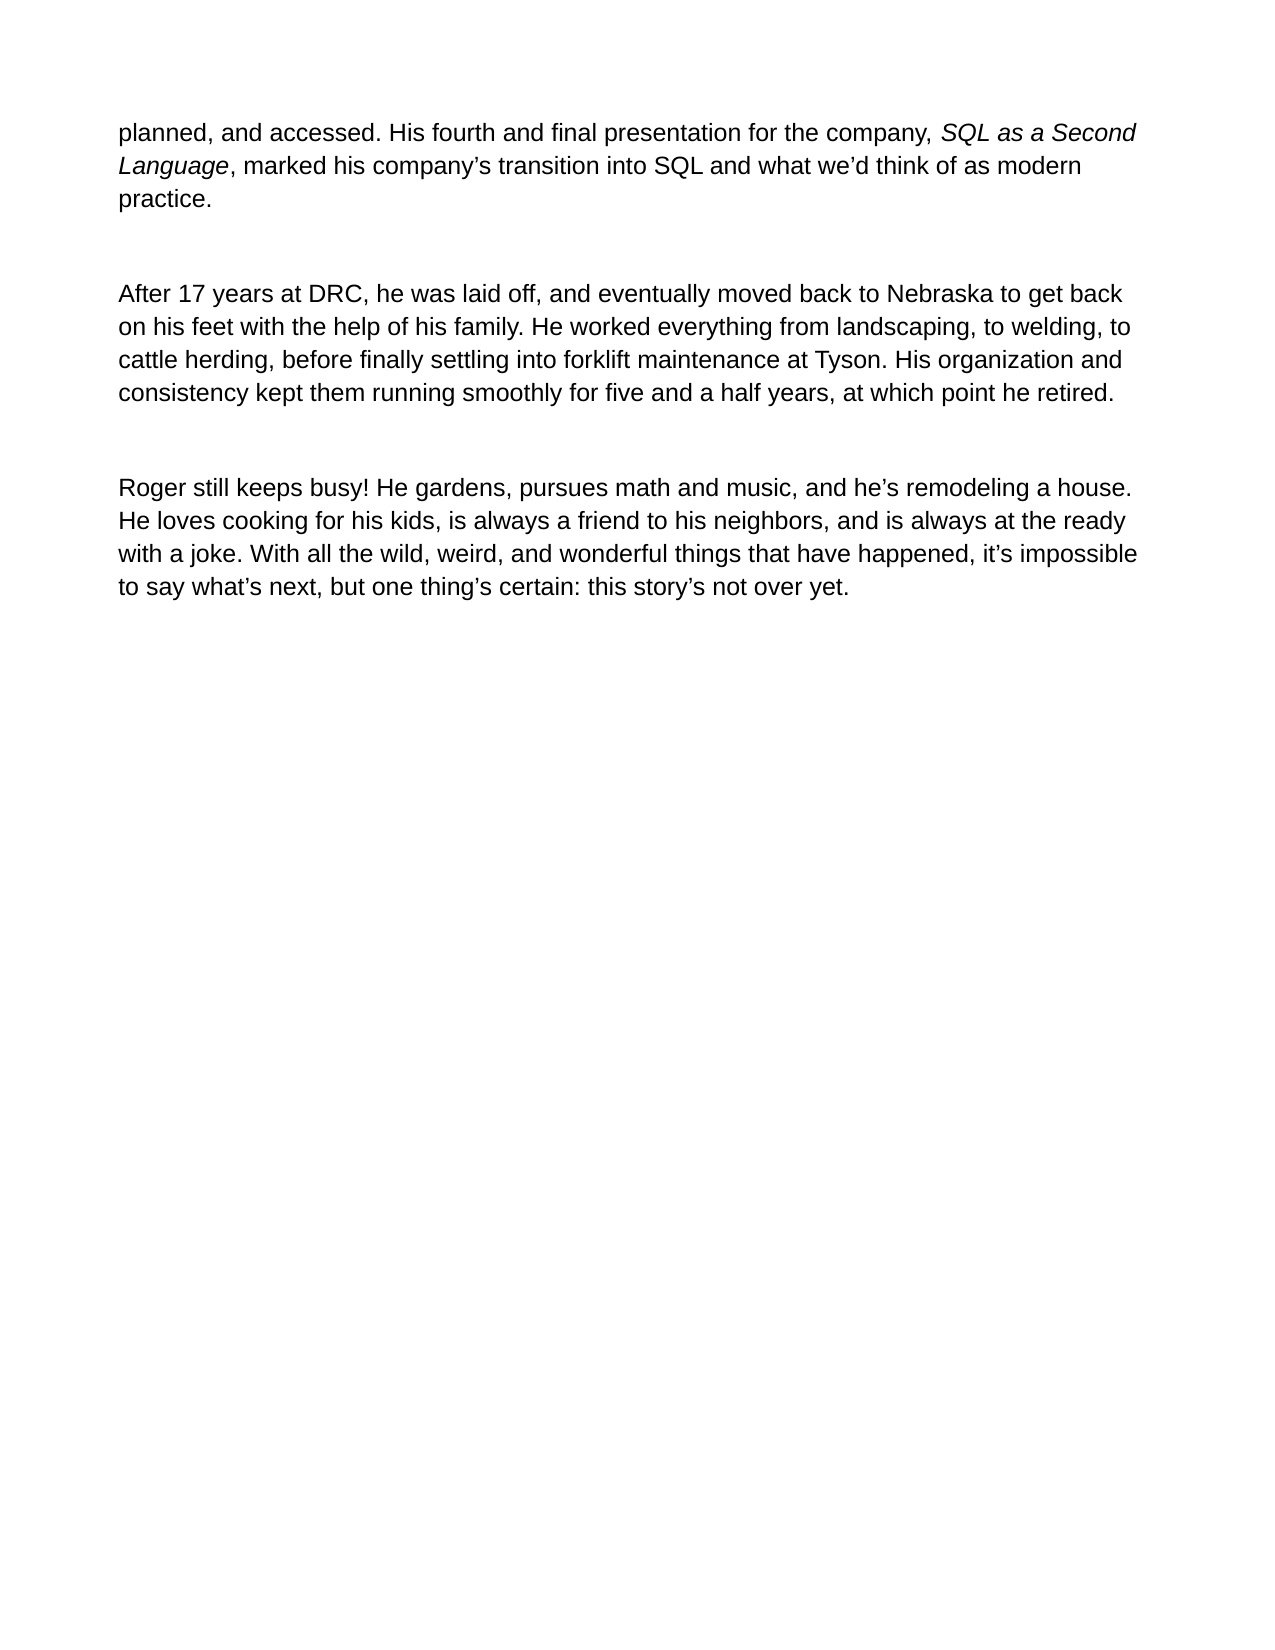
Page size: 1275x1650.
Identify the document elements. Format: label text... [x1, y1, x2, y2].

text planned, and accessed. His fourth and final presentation for the company, SQL as a Second Language, marked his company’s transition into SQL and what we’d think of as modern practice. [118, 118, 1157, 213]
text After 17 years at DRC, he was laid off, and eventually moved back to Nebraska to get back on his feet with the help of his family. He worked everything from landscaping, to welding, to cattle herding, before finally settling into forklift maintenance at Tyson. His organization and consistency kept them running smoothly for five and a half years, at which point he retired. [118, 279, 1157, 407]
text Roger still keeps busy! He gardens, pursues math and music, and he’s remodeling a house. He loves cooking for his kids, is always a friend to his neighbors, and is always at the ready with a joke. With all the wild, weird, and wonderful things that have happened, it’s impossible to say what’s next, but one thing’s certain: this story’s not over yet. [118, 473, 1157, 601]
